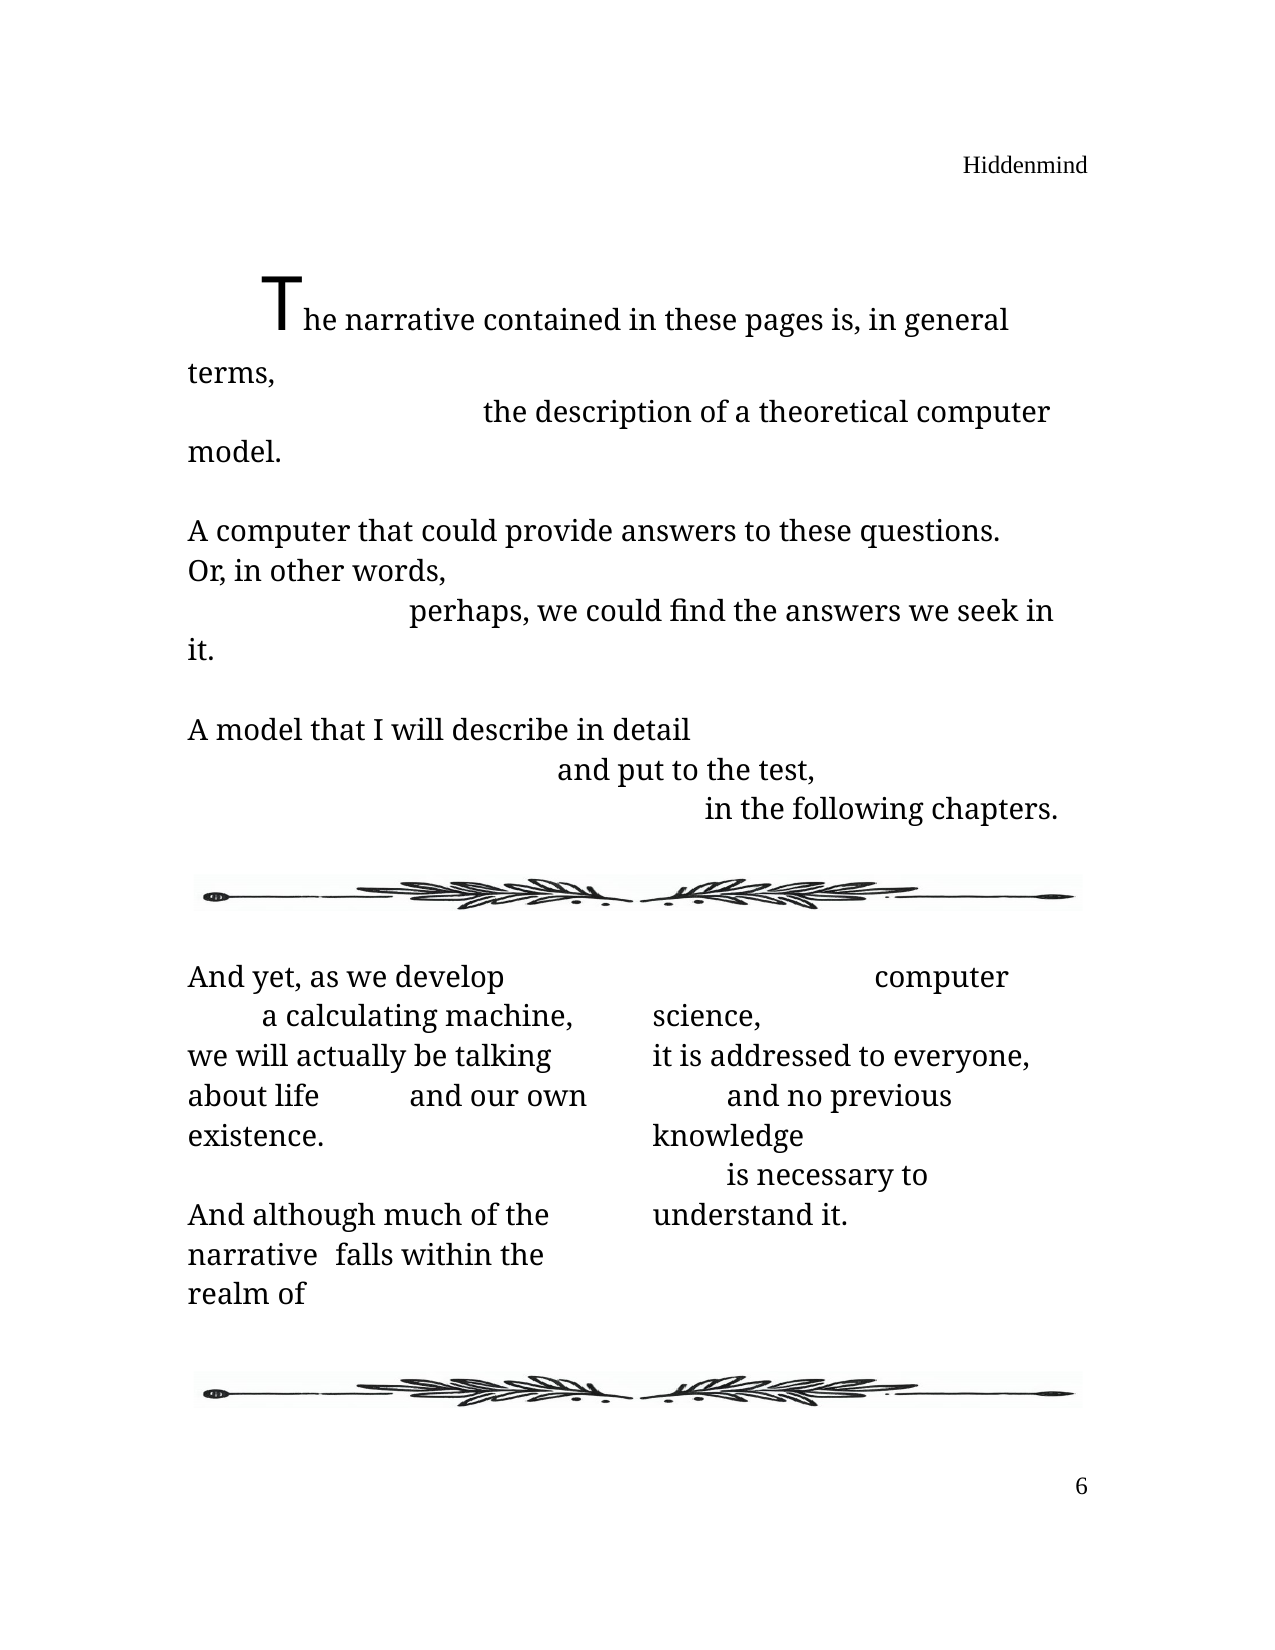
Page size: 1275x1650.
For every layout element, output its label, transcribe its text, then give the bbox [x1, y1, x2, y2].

text in the following chapters. [187, 788, 1087, 828]
text A model that I will describe in detail [187, 709, 1087, 749]
text it is addressed to everyone, [652, 1035, 1087, 1075]
text is necessary to understand it. [652, 1154, 1087, 1234]
text we will actually be talking about life and our own existence. [187, 1035, 622, 1154]
text And although much of the narrative falls within the realm of [187, 1194, 622, 1313]
text a calculating machine, [187, 996, 622, 1035]
text and no previous knowledge [652, 1075, 1087, 1154]
text and put to the test, [187, 749, 1087, 788]
picture [193, 874, 1083, 911]
picture [193, 1371, 1083, 1408]
text perhaps, we could find the answers we seek in it. [187, 590, 1087, 669]
text computer science, [652, 956, 1087, 1035]
text The narrative contained in these pages is, in general terms, [187, 250, 1087, 392]
text the description of a theoretical computer model. [187, 392, 1087, 471]
text Or, in other words, [187, 550, 1087, 590]
text A computer that could provide answers to these questions. [187, 511, 1087, 550]
text And yet, as we develop [187, 956, 622, 996]
